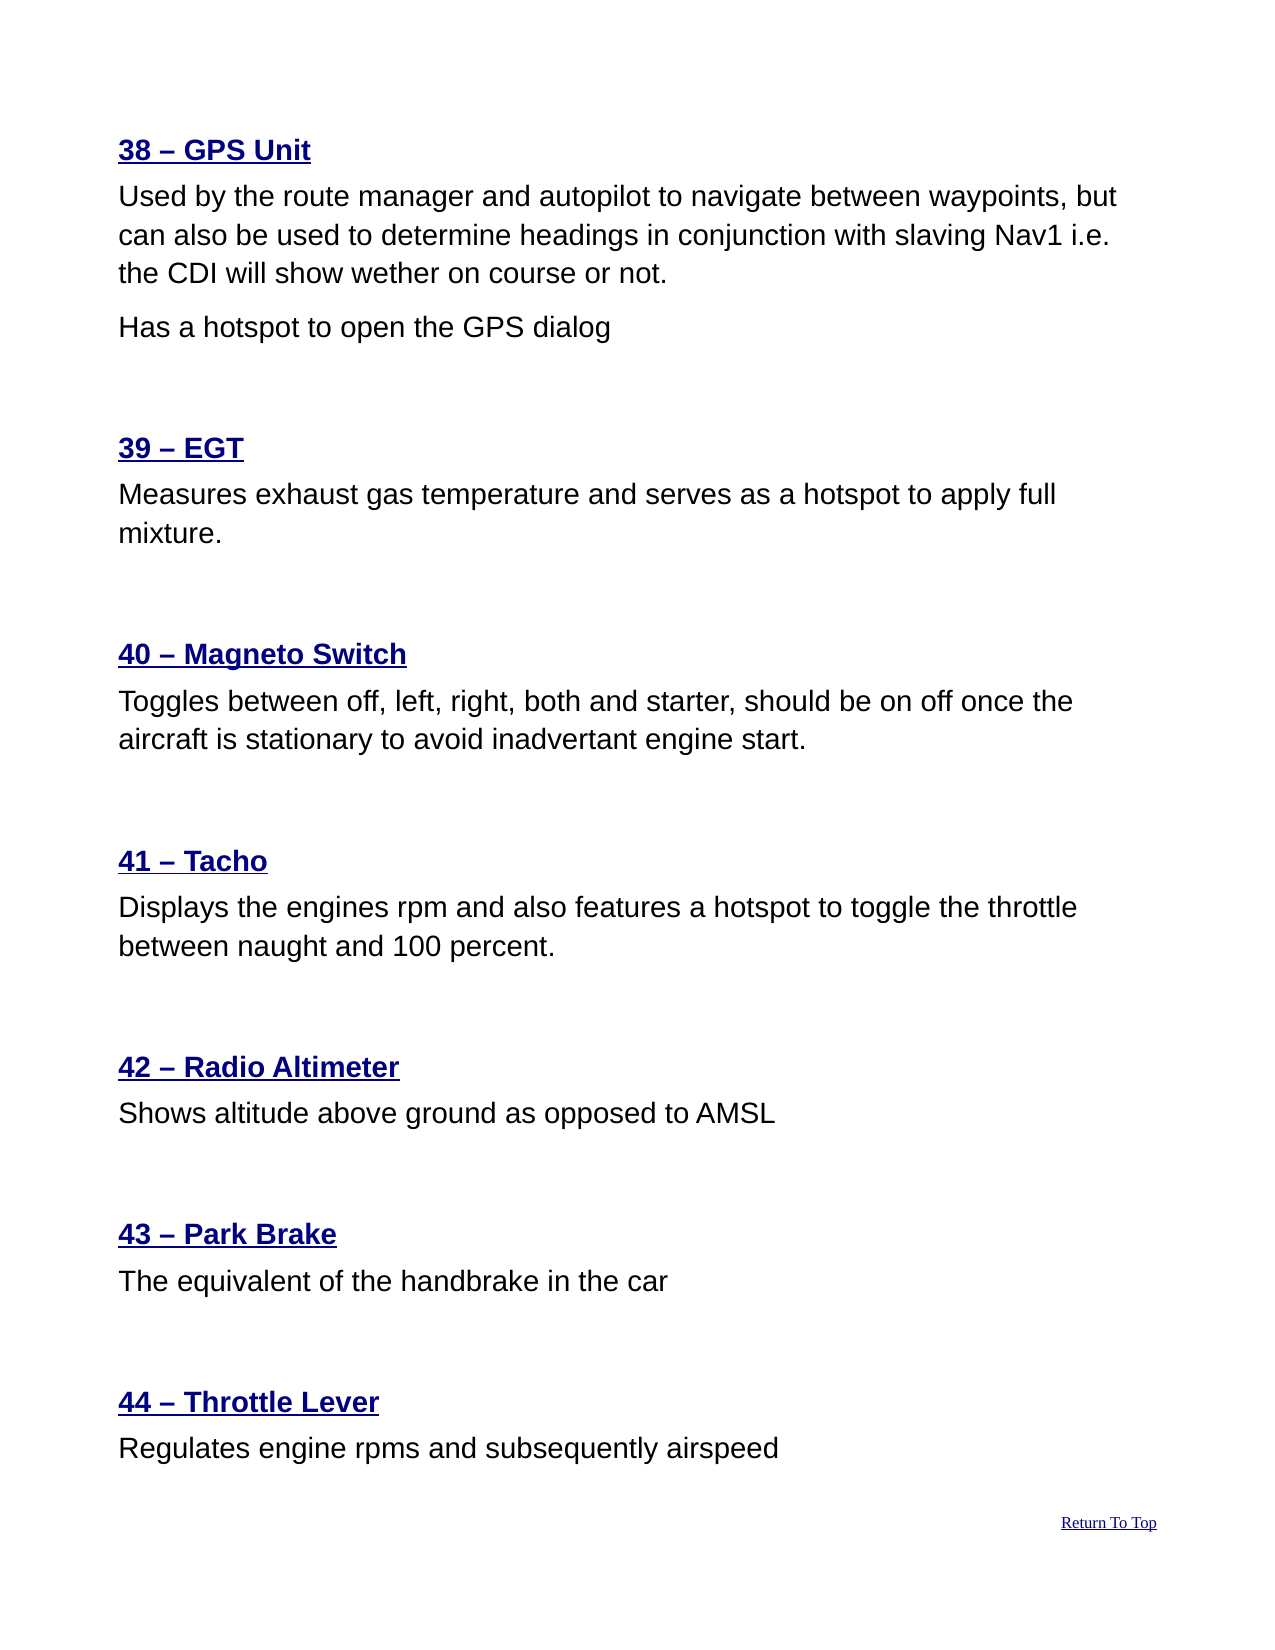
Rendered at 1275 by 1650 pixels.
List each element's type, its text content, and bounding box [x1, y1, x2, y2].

text Displays the engines rpm and also features a hotspot to toggle the throttle between naught and 100 percent. [118, 890, 1157, 962]
text Shows altitude above ground as opposed to AMSL [118, 1096, 1157, 1130]
subtitle 40 – Magneto Switch [118, 637, 1157, 671]
subtitle 43 – Park Brake [118, 1217, 1157, 1251]
text Measures exhaust gas temperature and serves as a hotspot to apply full mixture. [118, 477, 1157, 550]
subtitle 41 – Tacho [118, 843, 1157, 877]
text Regulates engine rpms and subsequently airspeed [118, 1431, 1157, 1465]
subtitle 44 – Throttle Lever [118, 1385, 1157, 1418]
subtitle 38 – GPS Unit [118, 133, 1157, 166]
text Toggles between off, left, right, both and starter, should be on off once the aircraft is stationary to avoid inadvertant engine start. [118, 683, 1157, 756]
text Has a hotspot to open the GPS dialog [118, 310, 1157, 343]
subtitle 39 – EGT [118, 431, 1157, 465]
text The equivalent of the handbrake in the car [118, 1263, 1157, 1297]
subtitle 42 – Radio Altimeter [118, 1050, 1157, 1083]
text Used by the route manager and autopilot to navigate between waypoints, but can also be used to determine headings in conjunction with slaving Nav1 i.e. the CDI will show wether on course or not. [118, 179, 1157, 290]
